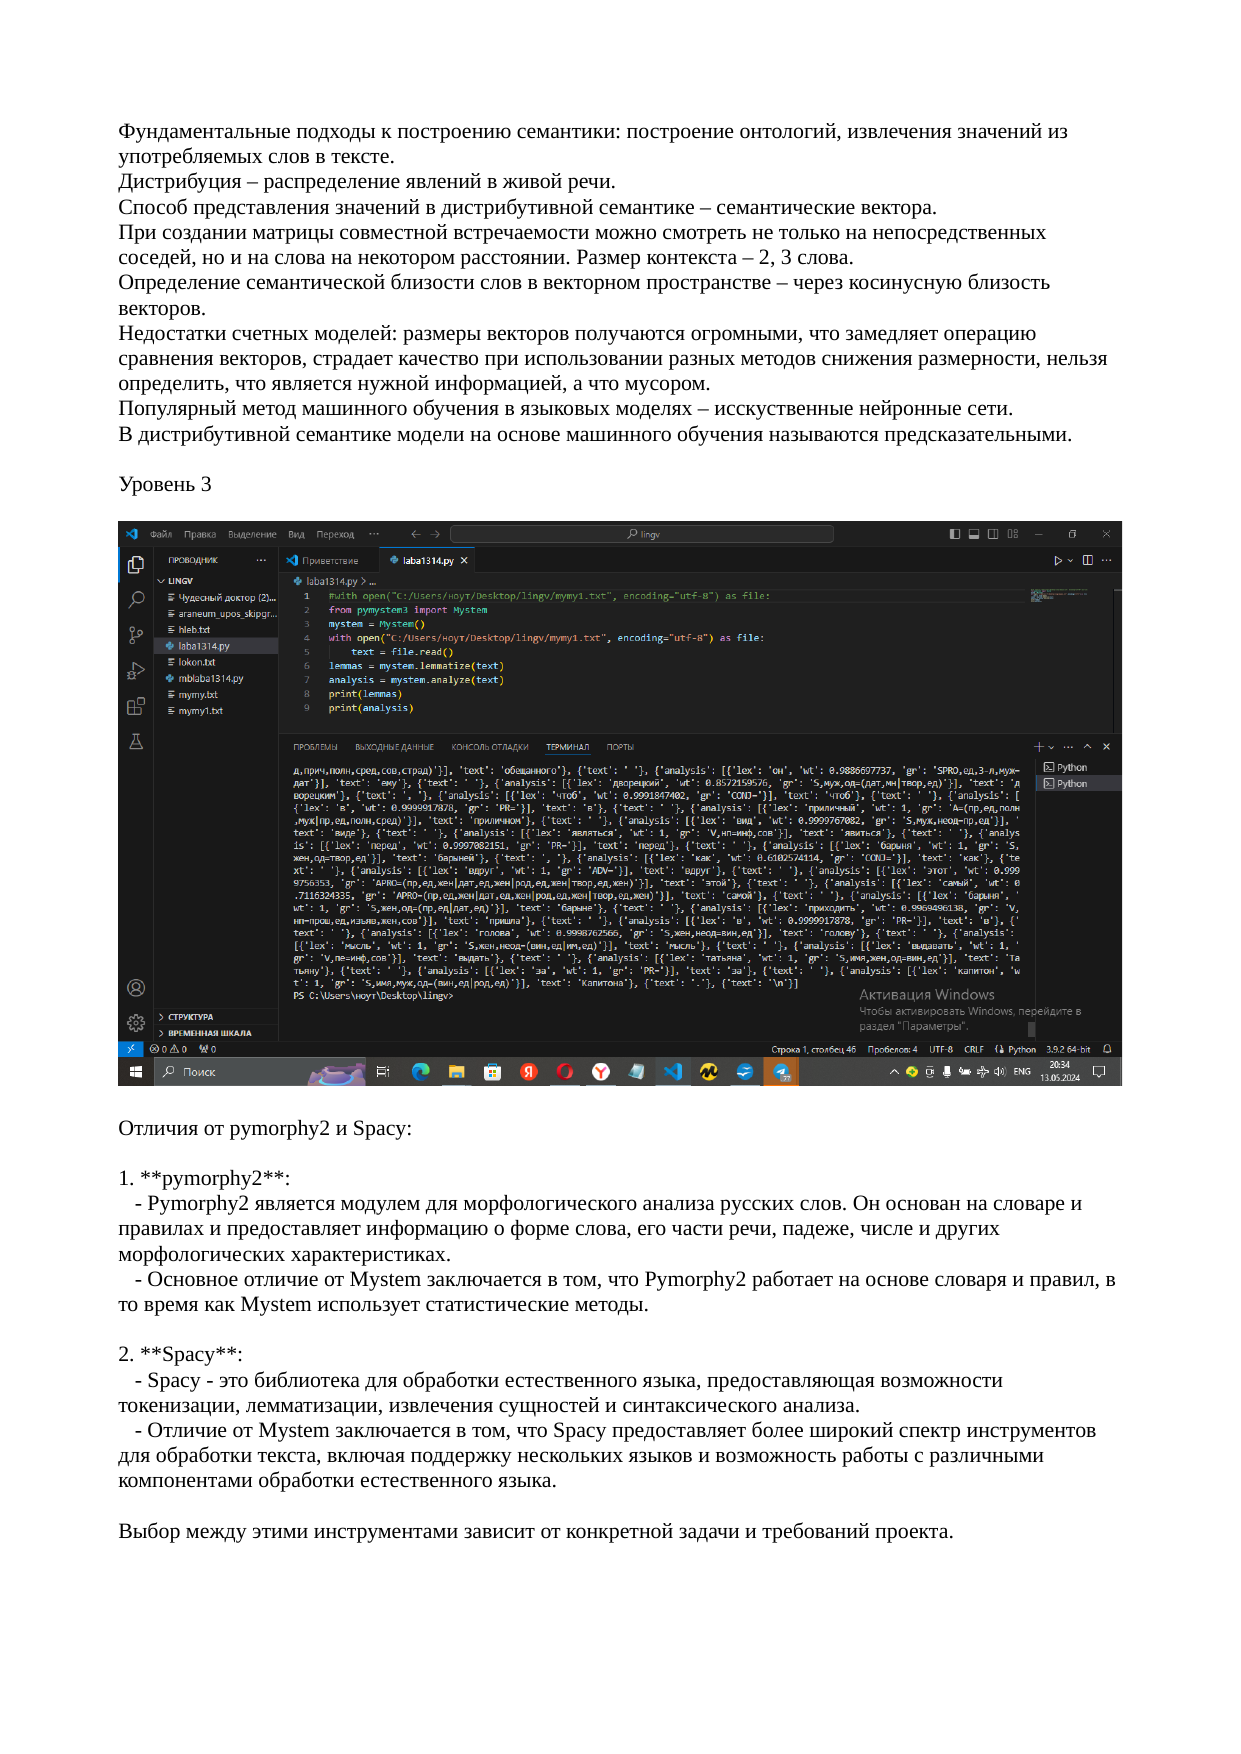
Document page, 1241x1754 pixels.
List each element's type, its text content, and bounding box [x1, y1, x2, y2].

text Популярный метод машинного обучения в языковых моделях – исскуственные нейронные сети. [118, 395, 1122, 421]
text - Pymorphy2 является модулем для морфологического анализа русских слов. Он основан на словаре и правилах и предоставляет информацию о форме слова, его части речи, падеже, числе и других морфологических характеристиках. [118, 1190, 1122, 1266]
text Способ представления значений в дистрибутивной семантике – семантические вектора. [118, 194, 1122, 219]
text 1. **pymorphy2**: [118, 1165, 1122, 1190]
text - Spacy - это библиотека для обработки естественного языка, предоставляющая возможности токенизации, лемматизации, извлечения сущностей и синтаксического анализа. [118, 1367, 1122, 1417]
text При создании матрицы совместной встречаемости можно смотреть не только на непосредственных соседей, но и на слова на некотором расстоянии. Размер контекста – 2, 3 слова. [118, 219, 1122, 269]
text Уровень 3 [118, 471, 1122, 496]
text Отличия от pymorphy2 и Spacy: [118, 1114, 1122, 1140]
text В дистрибутивной семантике модели на основе машинного обучения называются предсказательными. [118, 421, 1122, 446]
text Выбор между этими инструментами зависит от конкретной задачи и требований проекта. [118, 1518, 1122, 1543]
picture [118, 521, 1123, 1086]
text Дистрибуция – распределение явлений в живой речи. [118, 168, 1122, 194]
text 2. **Spacy**: [118, 1341, 1122, 1367]
text - Отличие от Mystem заключается в том, что Spacy предоставляет более широкий спектр инструментов для обработки текста, включая поддержку нескольких языков и возможность работы с различными компонентами обработки естественного языка. [118, 1417, 1122, 1493]
text Недостатки счетных моделей: размеры векторов получаются огромными, что замедляет операцию сравнения векторов, страдает качество при использовании разных методов снижения размерности, нельзя определить, что является нужной информацией, а что мусором. [118, 320, 1122, 395]
text Фундаментальные подходы к построению семантики: построение онтологий, извлечения значений из употребляемых слов в тексте. [118, 118, 1122, 168]
text - Основное отличие от Mystem заключается в том, что Pymorphy2 работает на основе словаря и правил, в то время как Mystem использует статистические методы. [118, 1266, 1122, 1316]
text Определение семантической близости слов в векторном пространстве – через косинусную близость векторов. [118, 269, 1122, 320]
